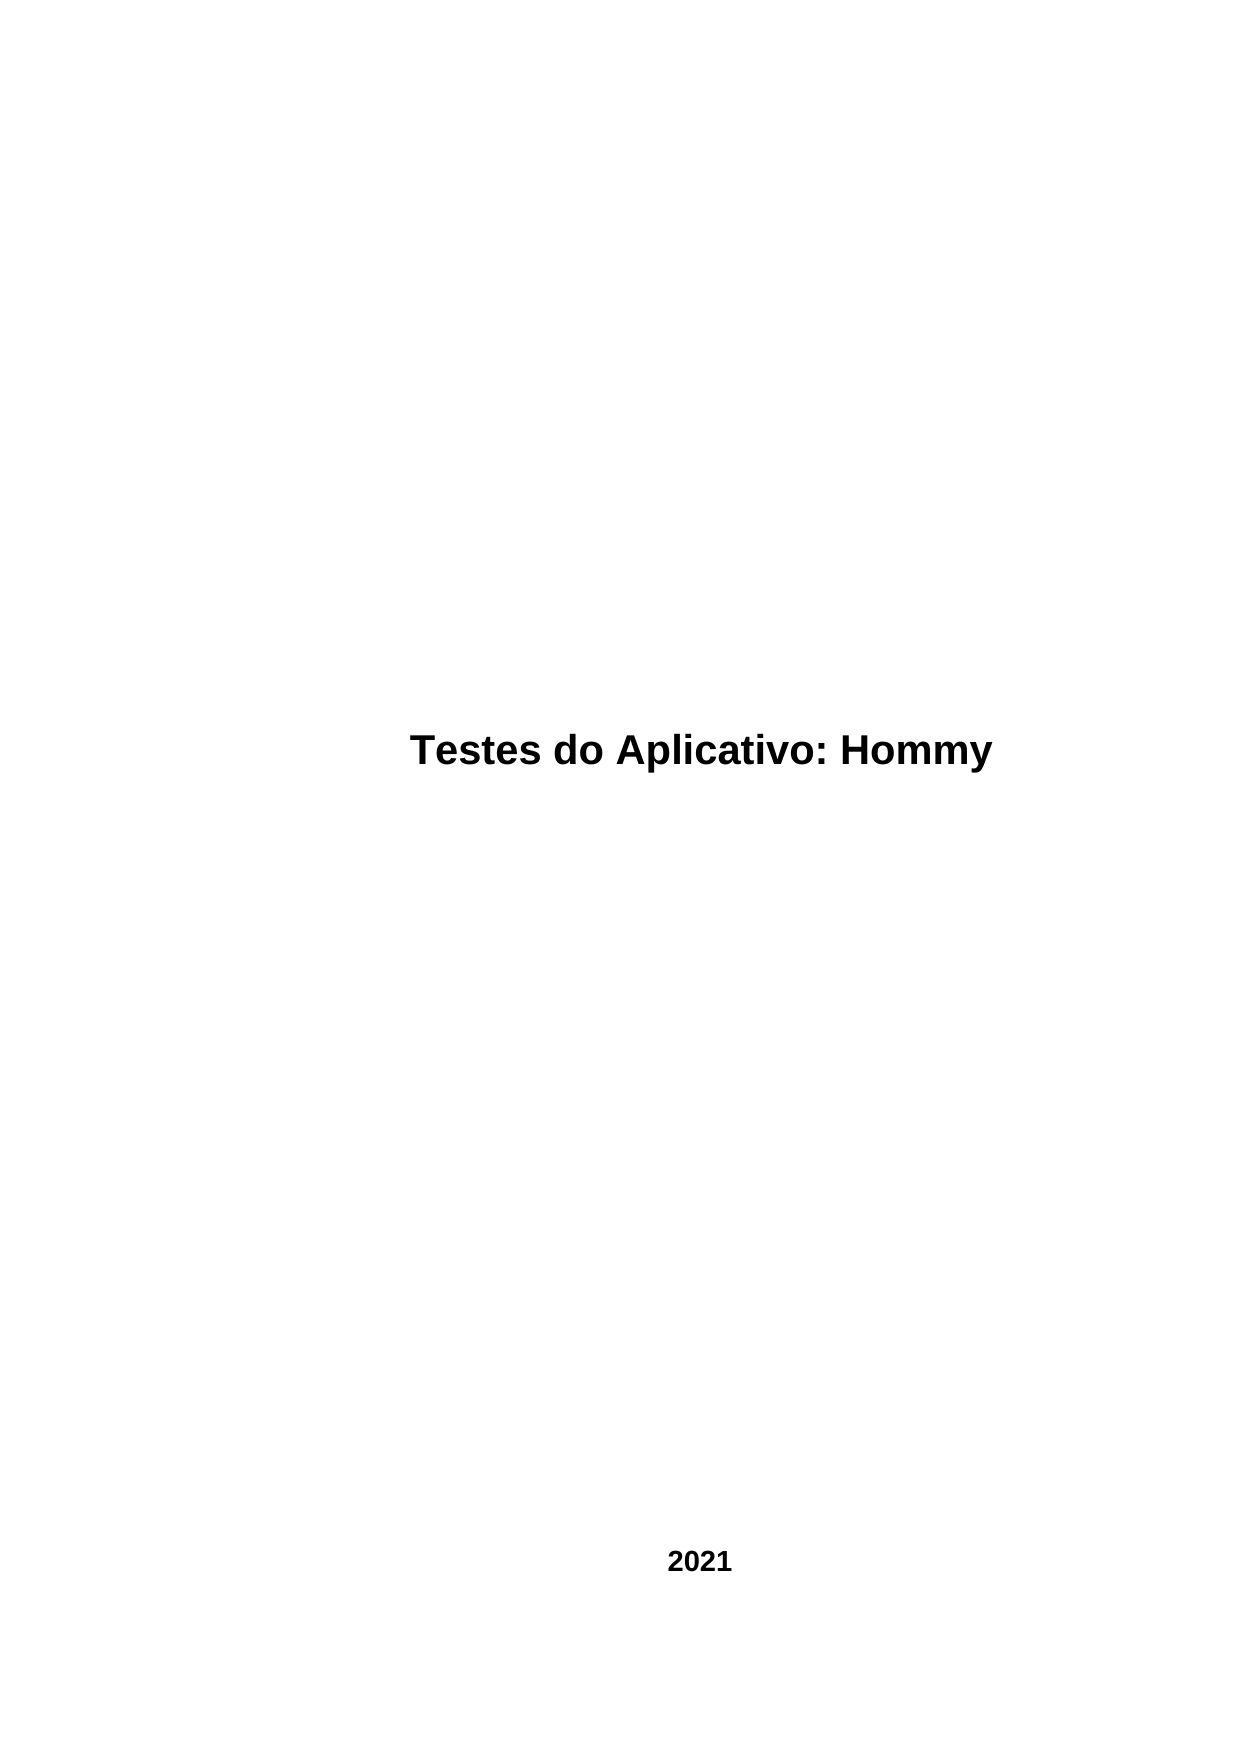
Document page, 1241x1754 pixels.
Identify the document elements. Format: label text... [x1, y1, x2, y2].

text 2021 [233, 1544, 1090, 1578]
text Testes do Aplicativo: Hommy [238, 725, 1090, 773]
